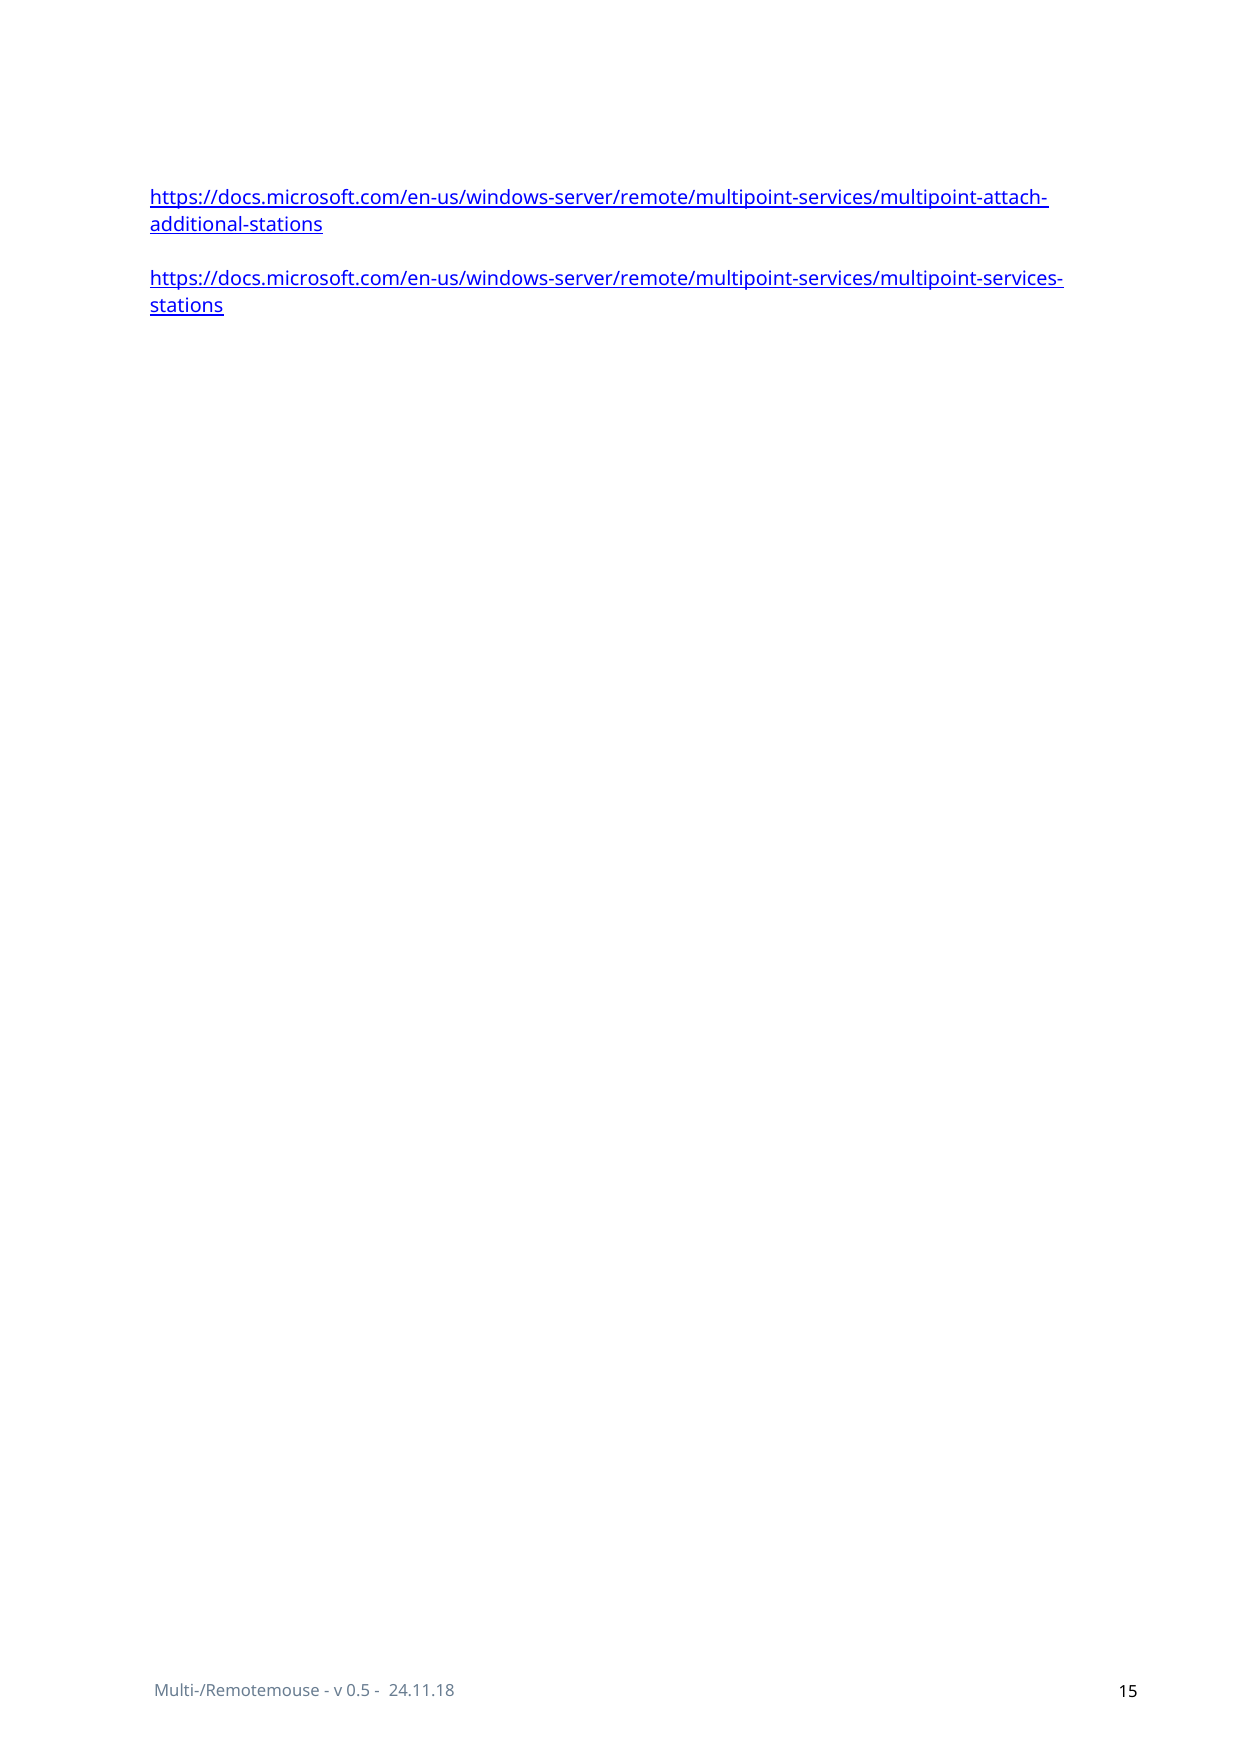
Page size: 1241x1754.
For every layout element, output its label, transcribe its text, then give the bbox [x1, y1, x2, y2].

text https://docs.microsoft.com/en-us/windows-server/remote/multipoint-services/multipoint-attach-additional-stations [149, 183, 1136, 237]
text https://docs.microsoft.com/en-us/windows-server/remote/multipoint-services/multipoint-services-stations [149, 264, 1136, 318]
